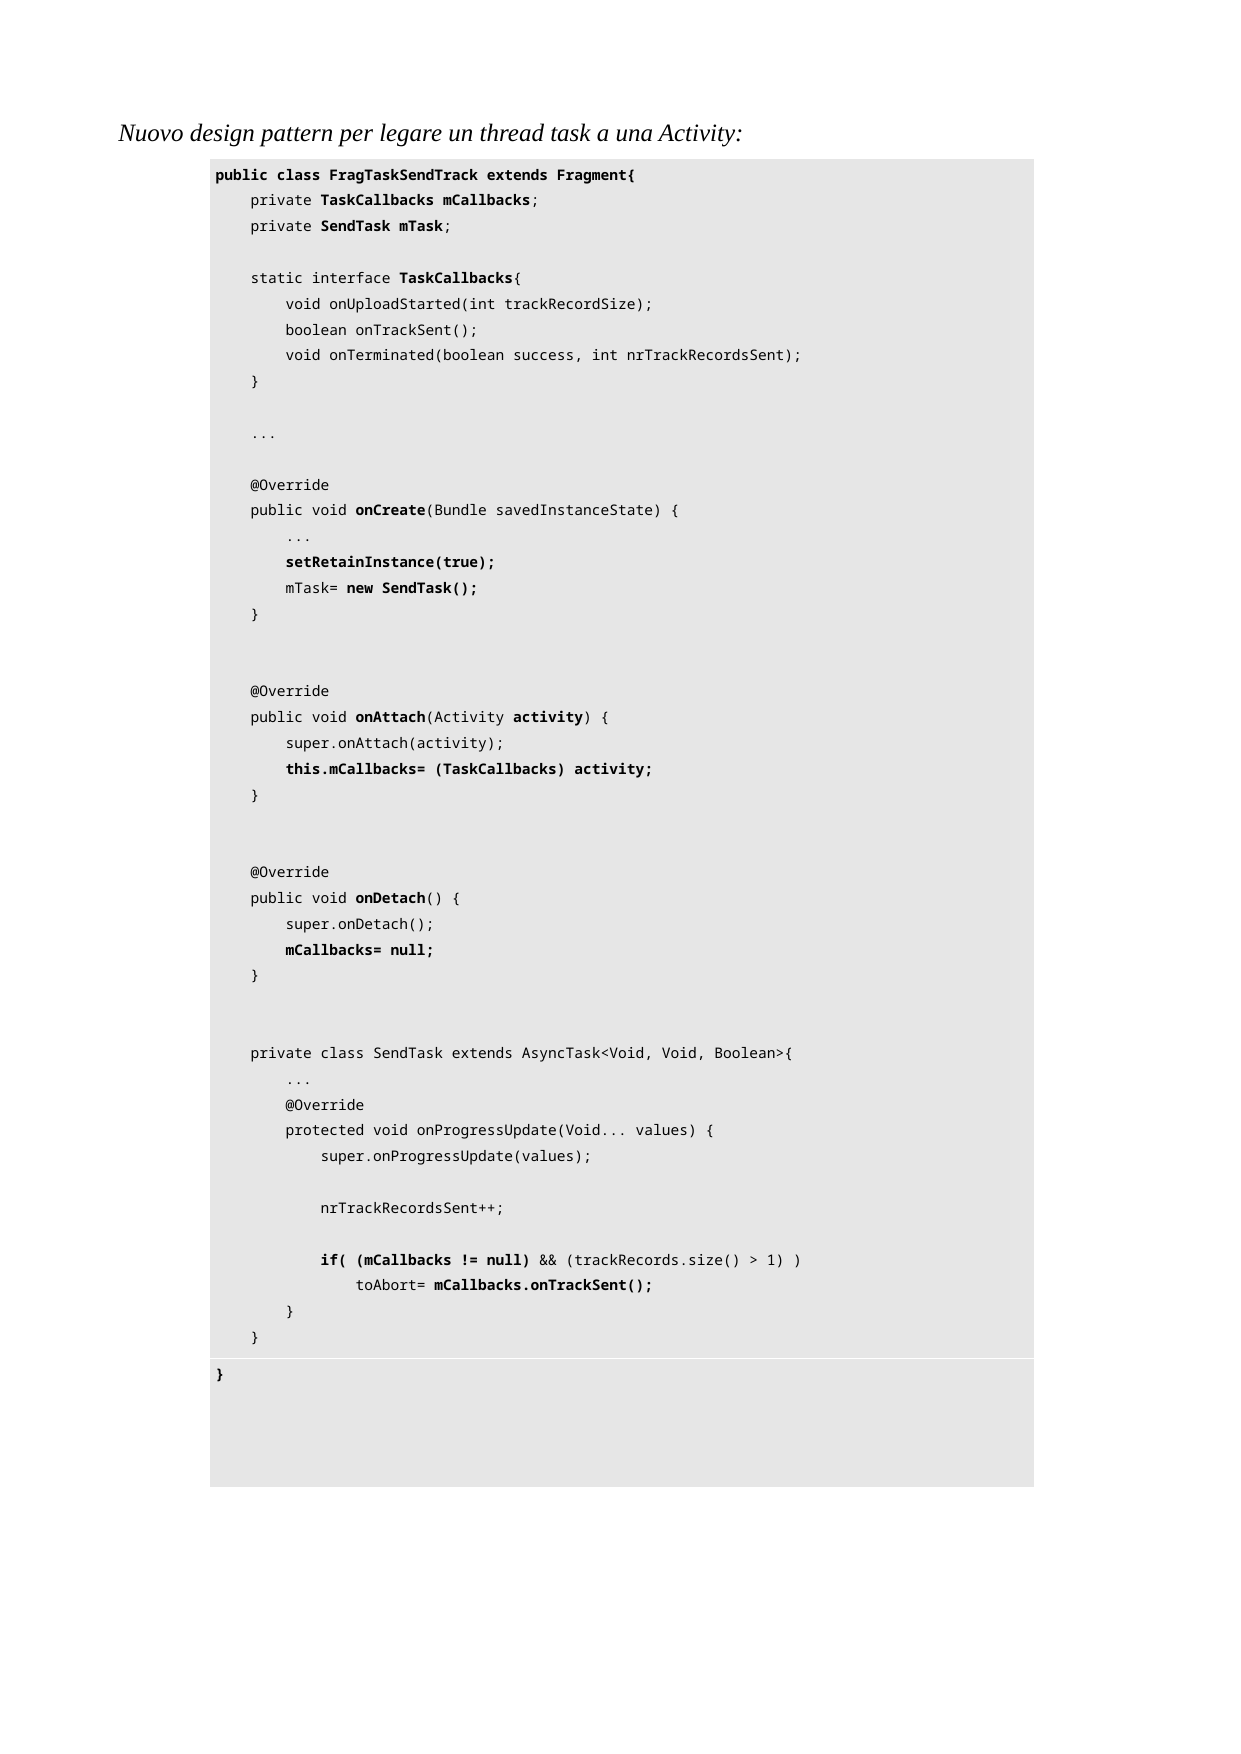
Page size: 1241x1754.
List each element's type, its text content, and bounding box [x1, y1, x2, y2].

table_cell [210, 1450, 1034, 1487]
subtitle Nuovo design pattern per legare un thread task a una Activity: [118, 118, 1110, 147]
table_cell } [210, 1359, 1034, 1450]
table_header public class FragTaskSendTrack extends Fragment{ private TaskCallbacks mCallbacks; private SendTask mTask; static interface TaskCallbacks{ void onUploadStarted(int trackRecordSize); boolean onTrackSent(); void onTerminated(boolean success, int nrTrackRecordsSent); } ... @Override public void onCreate(Bundle savedInstanceState) { ... setRetainInstance(true); mTask= new SendTask(); } @Override public void onAttach(Activity activity) { super.onAttach(activity); this.mCallbacks= (TaskCallbacks) activity; } @Override public void onDetach() { super.onDetach(); mCallbacks= null; } private class SendTask extends AsyncTask<Void, Void, Boolean>{ ... @Override protected void onProgressUpdate(Void... values) { super.onProgressUpdate(values); nrTrackRecordsSent++; if( (mCallbacks != null) && (trackRecords.size() > 1) ) toAbort= mCallbacks.onTrackSent(); } } [210, 159, 1034, 1358]
